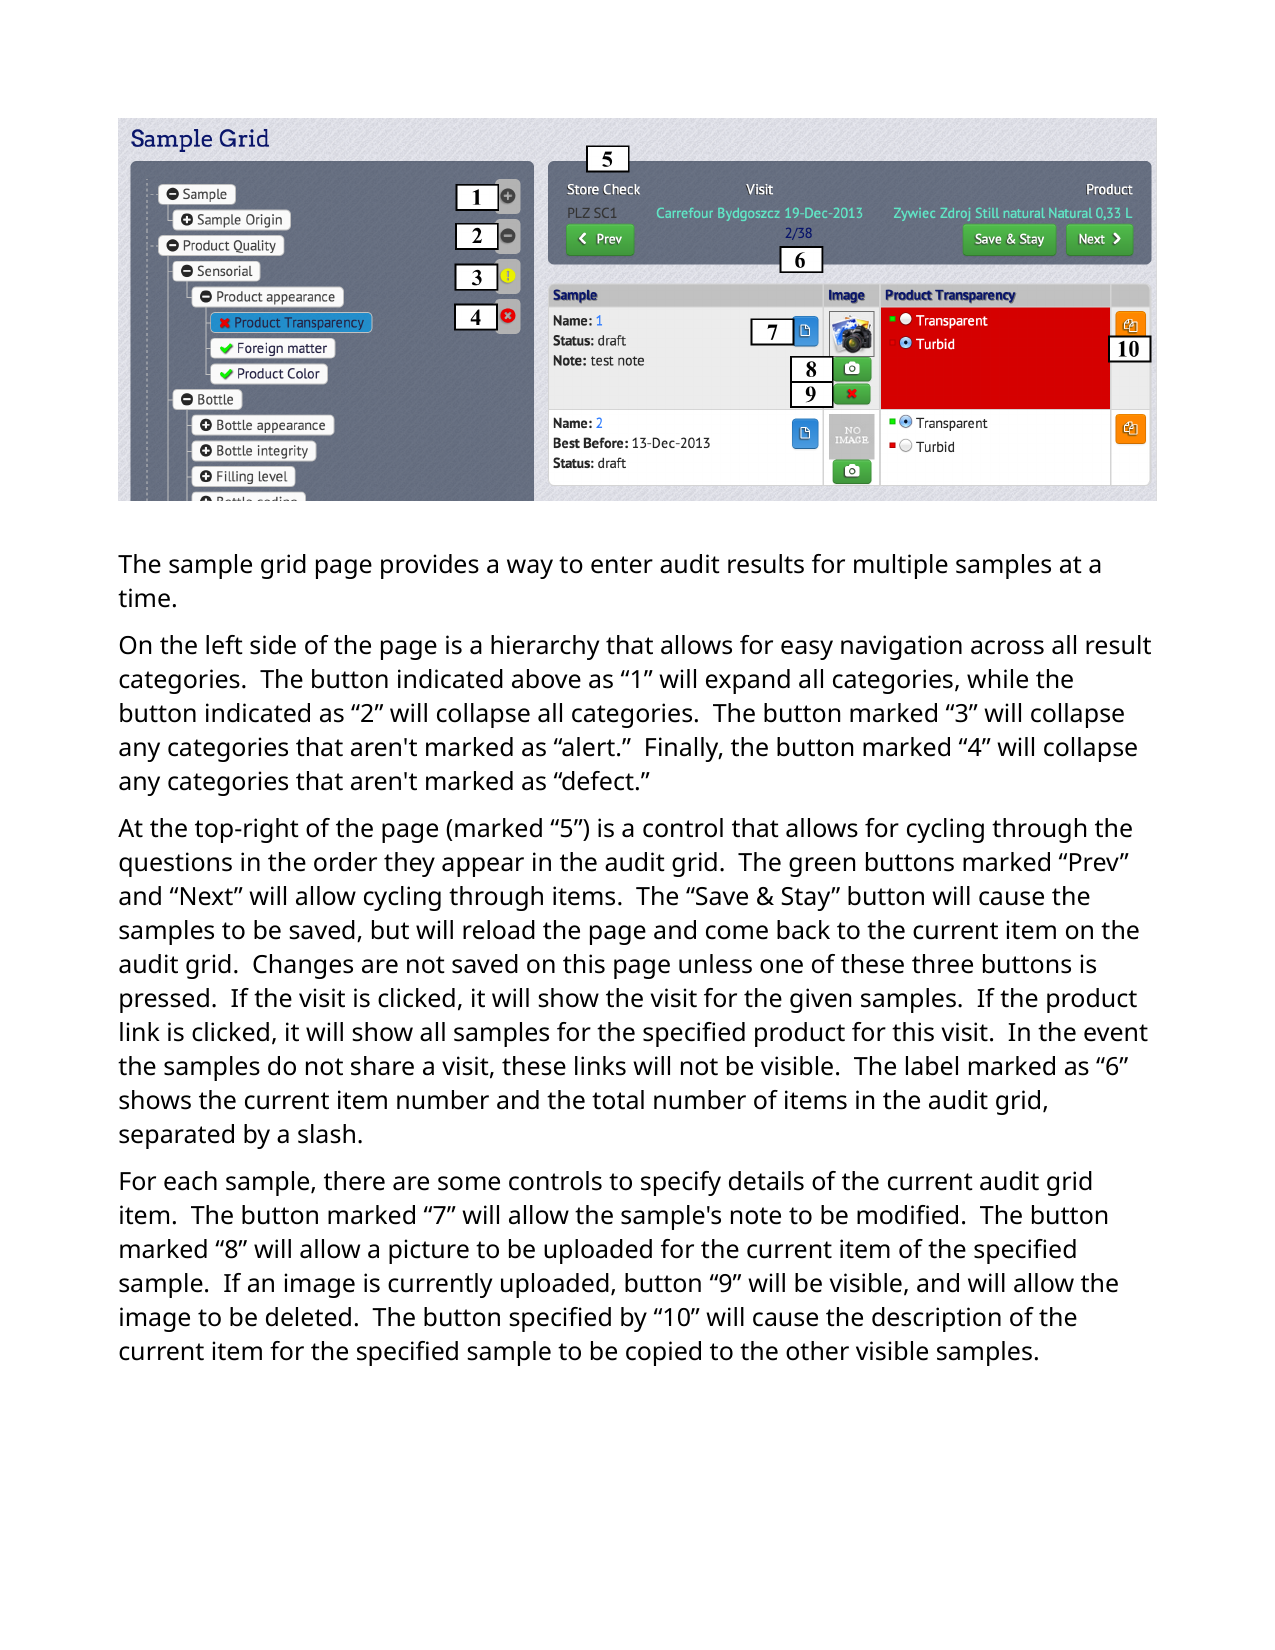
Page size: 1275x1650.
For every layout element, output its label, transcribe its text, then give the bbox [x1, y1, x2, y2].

text On the left side of the page is a hierarchy that allows for easy navigation across all result categories. The button indicated above as “1” will expand all categories, while the button indicated as “2” will collapse all categories. The button marked “3” will collapse any categories that aren't marked as “alert.” Finally, the button marked “4” will collapse any categories that aren't marked as “defect.” [118, 628, 1157, 798]
text For each sample, there are some controls to specify details of the current audit grid item. The button marked “7” will allow the sample's note to be modified. The button marked “8” will allow a picture to be uploaded for the current item of the specified sample. If an image is currently uploaded, button “9” will be visible, and will allow the image to be deleted. The button specified by “10” will cause the description of the current item for the specified sample to be copied to the other visible samples. [118, 1163, 1157, 1368]
text The sample grid page provides a way to enter audit results for multiple samples at a time. [118, 547, 1157, 615]
picture [118, 118, 1157, 501]
text At the top-right of the page (marked “5”) is a control that allows for cycling through the questions in the order they appear in the audit grid. The green buttons marked “Prev” and “Next” will allow cycling through items. The “Save & Stay” button will cause the samples to be saved, but will reload the page and come back to the current item on the audit grid. Changes are not saved on this page unless one of these three buttons is pressed. If the visit is clicked, it will show the visit for the given samples. If the product link is clicked, it will show all samples for the specified product for this visit. In the event the samples do not share a visit, these links will not be visible. The label marked as “6” shows the current item number and the total number of items in the audit grid, separated by a slash. [118, 810, 1157, 1151]
